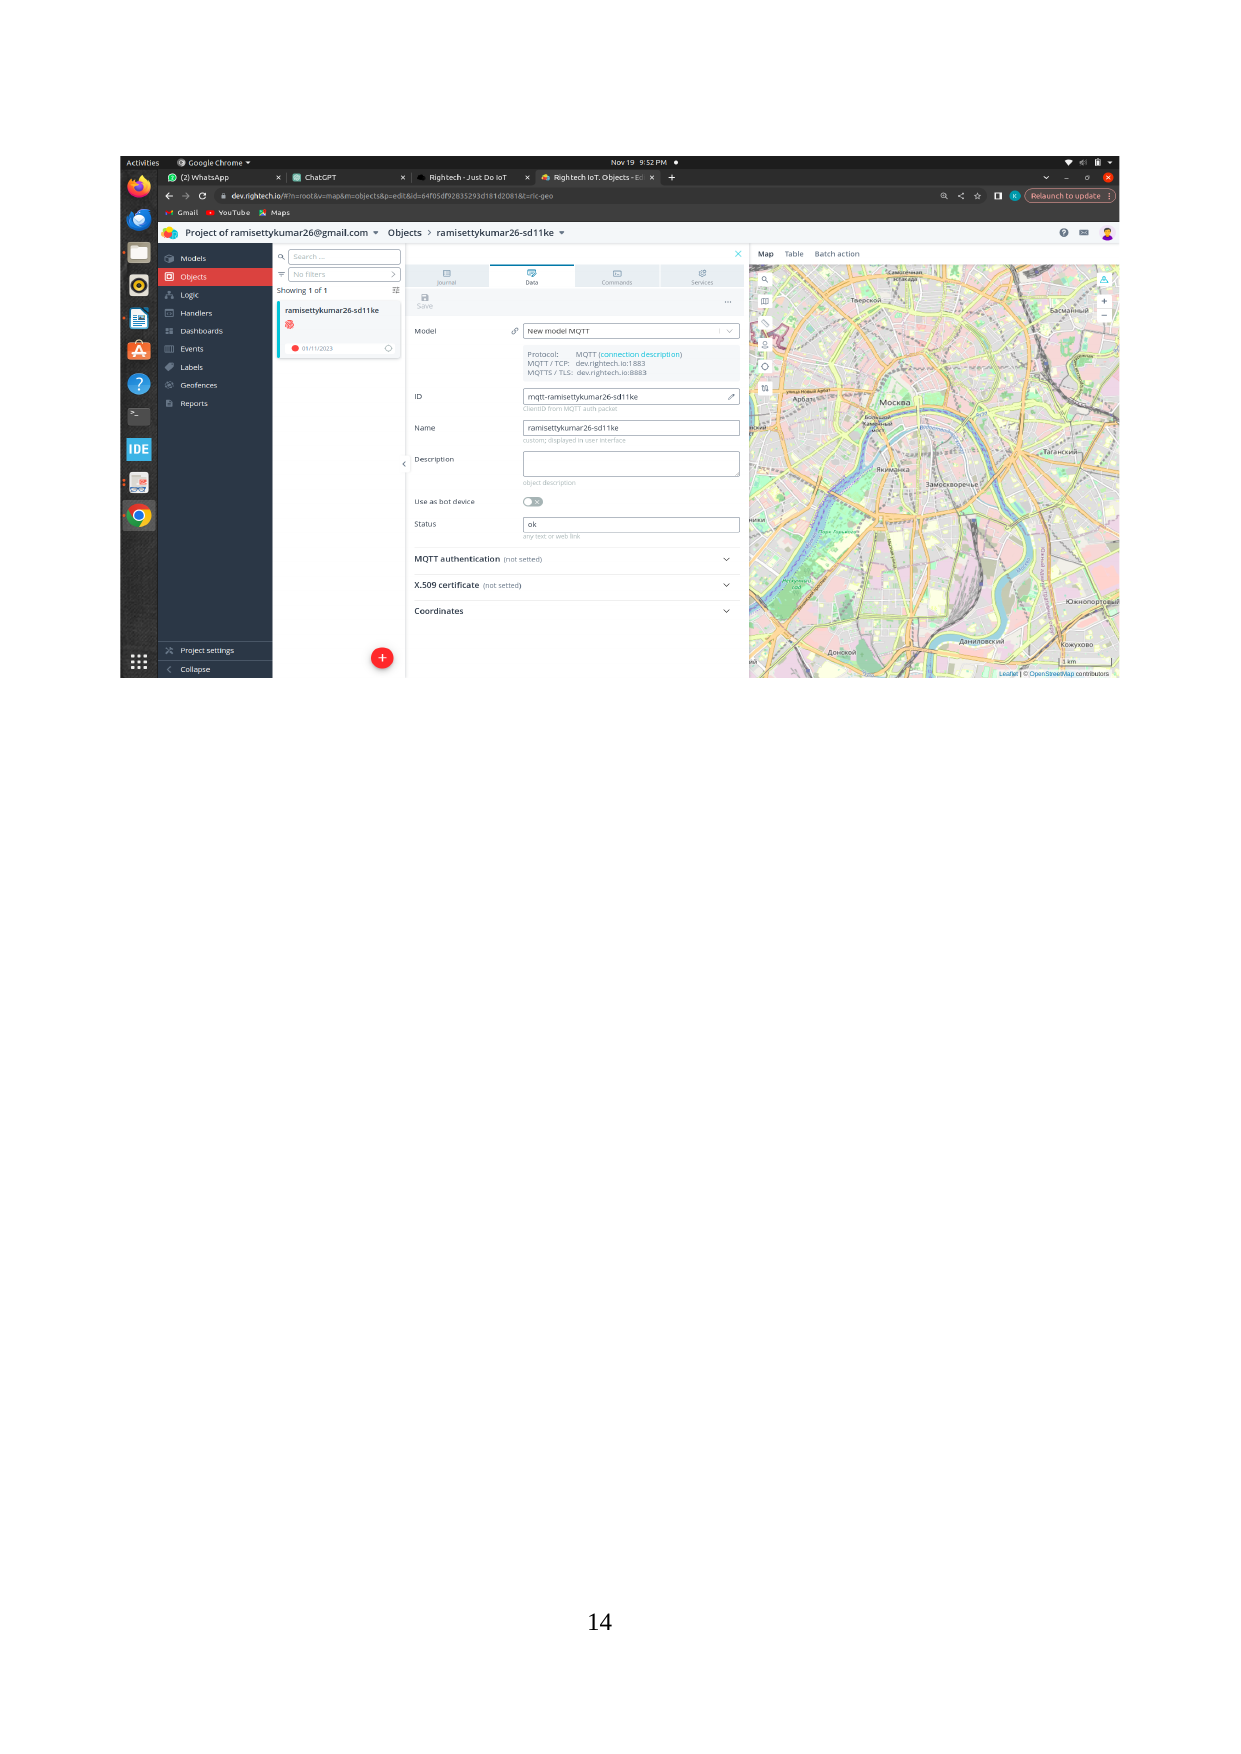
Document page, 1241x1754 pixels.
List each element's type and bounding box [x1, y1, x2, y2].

picture [120, 156, 1120, 678]
